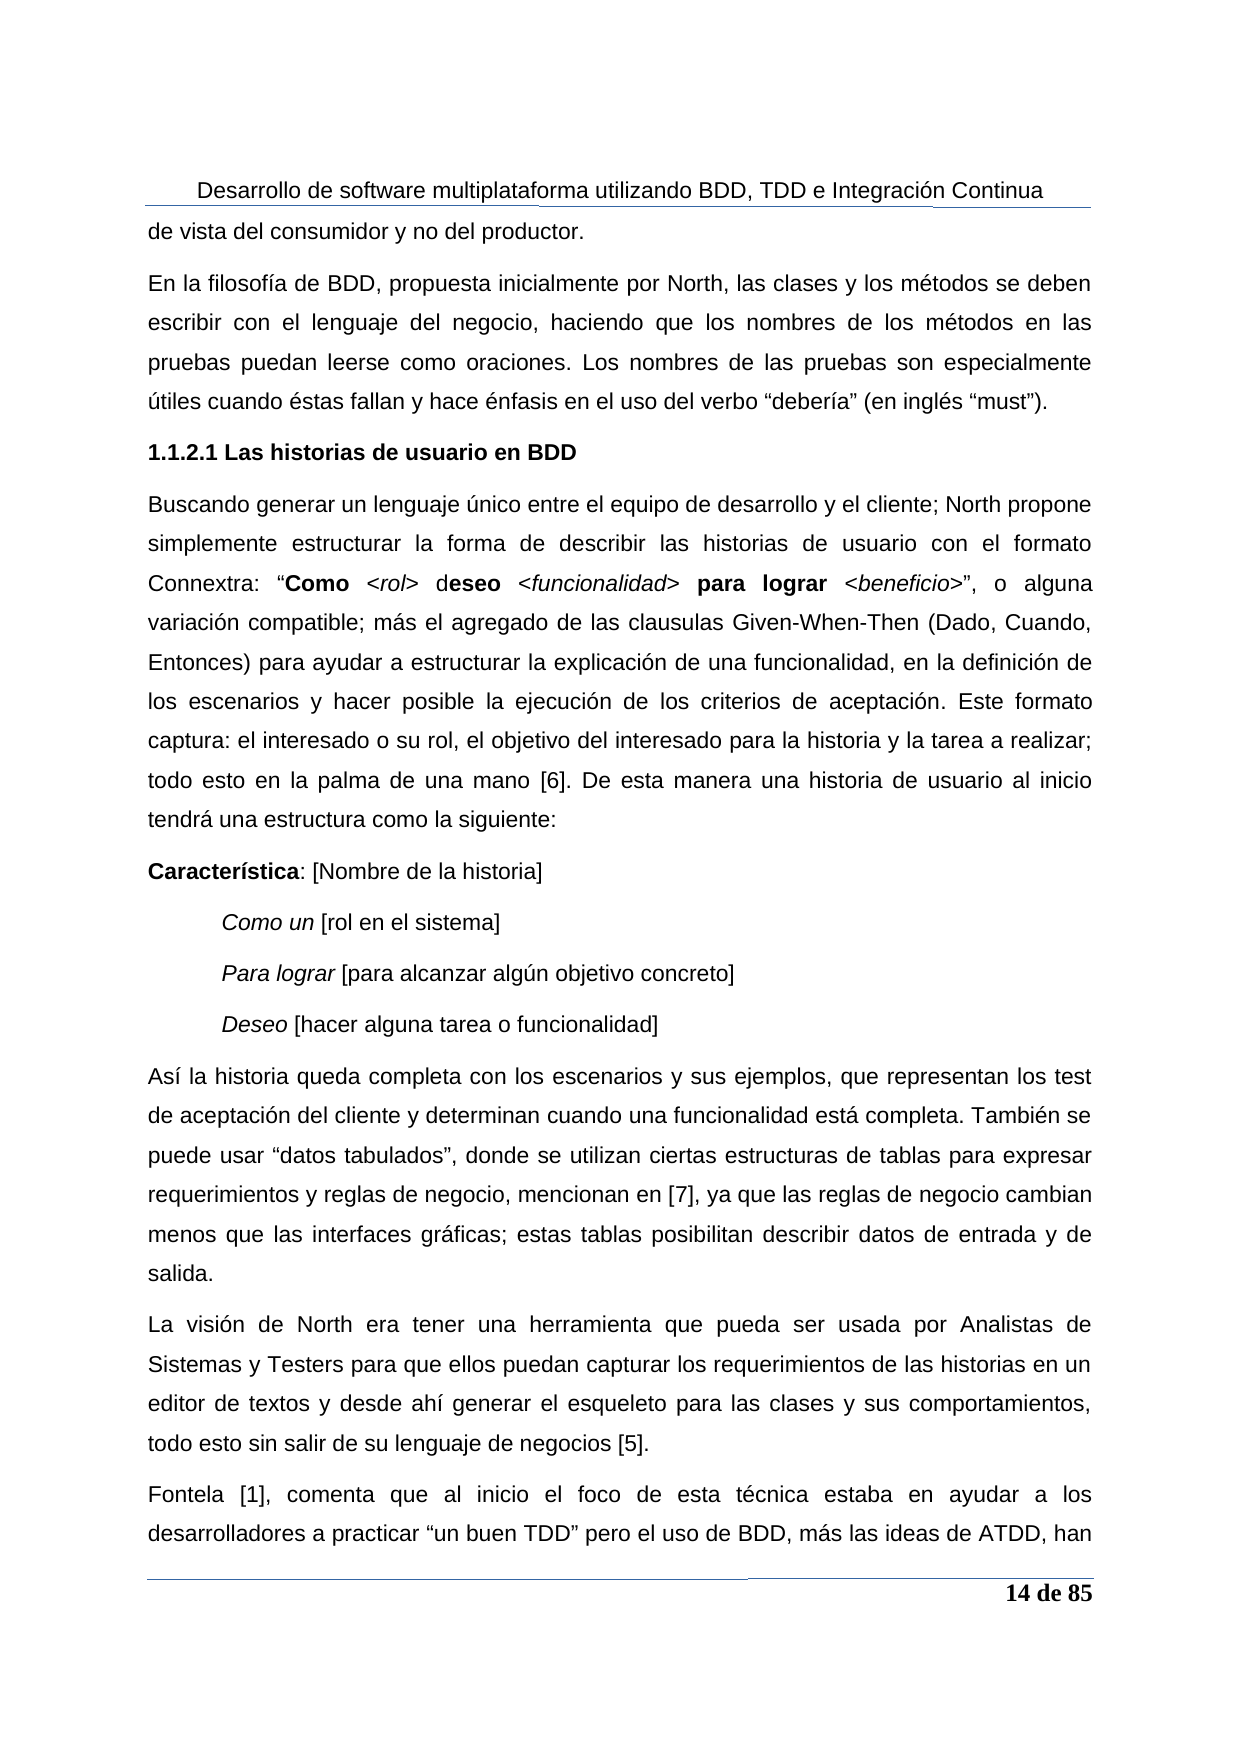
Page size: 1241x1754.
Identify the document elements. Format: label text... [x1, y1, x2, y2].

text Así la historia queda completa con los escenarios y sus ejemplos, que representan los test de aceptación del cliente y determinan cuando una funcionalidad está completa. También se puede usar “datos tabulados”, donde se utilizan ciertas estructuras de tablas para expresar requerimientos y reglas de negocio, mencionan en [7], ya que las reglas de negocio cambian menos que las interfaces gráficas; estas tablas posibilitan describir datos de entrada y de salida. [148, 1063, 1093, 1286]
text Como un [rol en el sistema] [148, 909, 1093, 935]
text Fontela [1], comenta que al inicio el foco de esta técnica estaba en ayudar a los desarrolladores a practicar “un buen TDD” pero el uso de BDD, más las ideas de ATDD, han [148, 1481, 1093, 1547]
text En la filosofía de BDD, propuesta inicialmente por North, las clases y los métodos se deben escribir con el lenguaje del negocio, haciendo que los nombres de los métodos en las pruebas puedan leerse como oraciones. Los nombres de las pruebas son especialmente útiles cuando éstas fallan y hace énfasis en el uso del verbo “debería” (en inglés “must”). [148, 269, 1093, 414]
text Característica: [Nombre de la historia] [148, 858, 1093, 884]
text Buscando generar un lenguaje único entre el equipo de desarrollo y el cliente; North propone simplemente estructurar la forma de describir las historias de usuario con el formato Connextra: “Como <rol> deseo <funcionalidad> para lograr <beneficio>”, o alguna variación compatible; más el agregado de las clausulas Given-When-Then (Dado, Cuando, Entonces) para ayudar a estructurar la explicación de una funcionalidad, en la definición de los escenarios y hacer posible la ejecución de los criterios de aceptación. Este formato captura: el interesado o su rol, el objetivo del interesado para la historia y la tarea a realizar; todo esto en la palma de una mano [6]. De esta manera una historia de usuario al inicio tendrá una estructura como la siguiente: [148, 491, 1093, 833]
text 1.1.2.1 Las historias de usuario en BDD [148, 439, 1093, 466]
text Para lograr [para alcanzar algún objetivo concreto] [148, 960, 1093, 986]
text de vista del consumidor y no del productor. [148, 218, 1093, 245]
text Deseo [hacer alguna tarea o funcionalidad] [148, 1011, 1093, 1038]
text La visión de North era tener una herramienta que pueda ser usada por Analistas de Sistemas y Testers para que ellos puedan capturar los requerimientos de las historias en un editor de textos y desde ahí generar el esqueleto para las clases y sus comportamientos, todo esto sin salir de su lenguaje de negocios [5]. [148, 1311, 1093, 1456]
